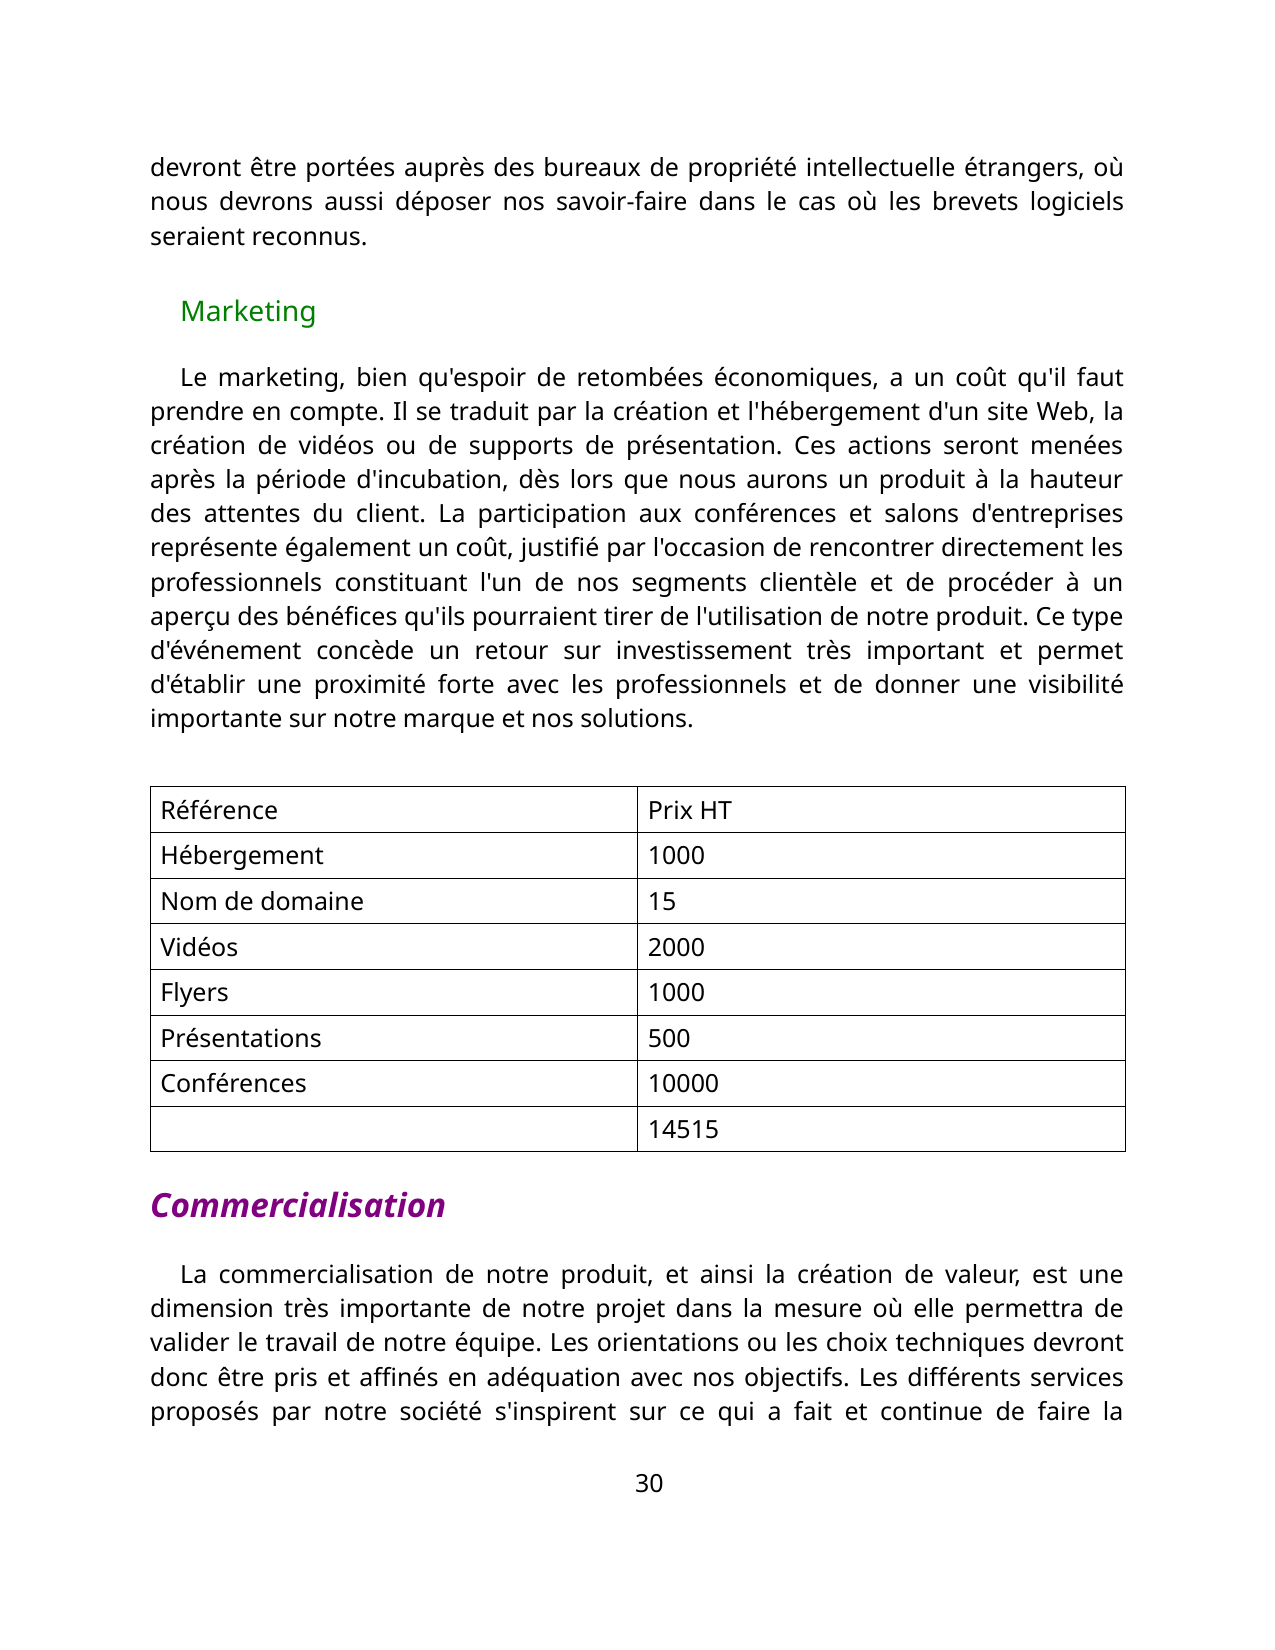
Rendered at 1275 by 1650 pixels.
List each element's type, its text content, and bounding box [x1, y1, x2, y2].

table_cell Présentations [151, 1016, 637, 1060]
table_cell Hébergement [151, 833, 637, 878]
table_cell 10000 [638, 1061, 1125, 1106]
table_cell 14515 [638, 1107, 1125, 1151]
table_header Prix HT [638, 787, 1125, 832]
text La commercialisation de notre produit, et ainsi la création de valeur, est une dimension très importante de notre projet dans la mesure où elle permettra de valider le travail de notre équipe. Les orientations ou les choix techniques devront donc être pris et affinés en adéquation avec nos objectifs. Les différents services proposés par notre société s'inspirent sur ce qui a fait et continue de faire la [150, 1257, 1125, 1427]
table_cell Vidéos [151, 924, 637, 969]
text Le marketing, bien qu'espoir de retombées économiques, a un coût qu'il faut prendre en compte. Il se traduit par la création et l'hébergement d'un site Web, la création de vidéos ou de supports de présentation. Ces actions seront menées après la période d'incubation, dès lors que nous aurons un produit à la hauteur des attentes du client. La participation aux conférences et salons d'entreprises représente également un coût, justifié par l'occasion de rencontrer directement les professionnels constituant l'un de nos segments clientèle et de procéder à un aperçu des bénéfices qu'ils pourraient tirer de l'utilisation de notre produit. Ce type d'événement concède un retour sur investissement très important et permet d'établir une proximité forte avec les professionnels et de donner une visibilité importante sur notre marque et nos solutions. [150, 360, 1125, 734]
table_cell [151, 1107, 637, 1151]
table_cell Conférences [151, 1061, 637, 1106]
table_cell 2000 [638, 924, 1125, 969]
table_cell 1000 [638, 833, 1125, 878]
table_cell Nom de domaine [151, 879, 637, 923]
subtitle Commercialisation [150, 1182, 1125, 1227]
text devront être portées auprès des bureaux de propriété intellectuelle étrangers, où nous devrons aussi déposer nos savoir-faire dans le cas où les brevets logiciels seraient reconnus. [150, 150, 1125, 252]
table_cell 1000 [638, 970, 1125, 1014]
table_header Référence [151, 787, 637, 832]
table_cell Flyers [151, 970, 637, 1014]
table_cell 15 [638, 879, 1125, 923]
table_cell 500 [638, 1016, 1125, 1060]
subtitle Marketing [150, 291, 1125, 330]
